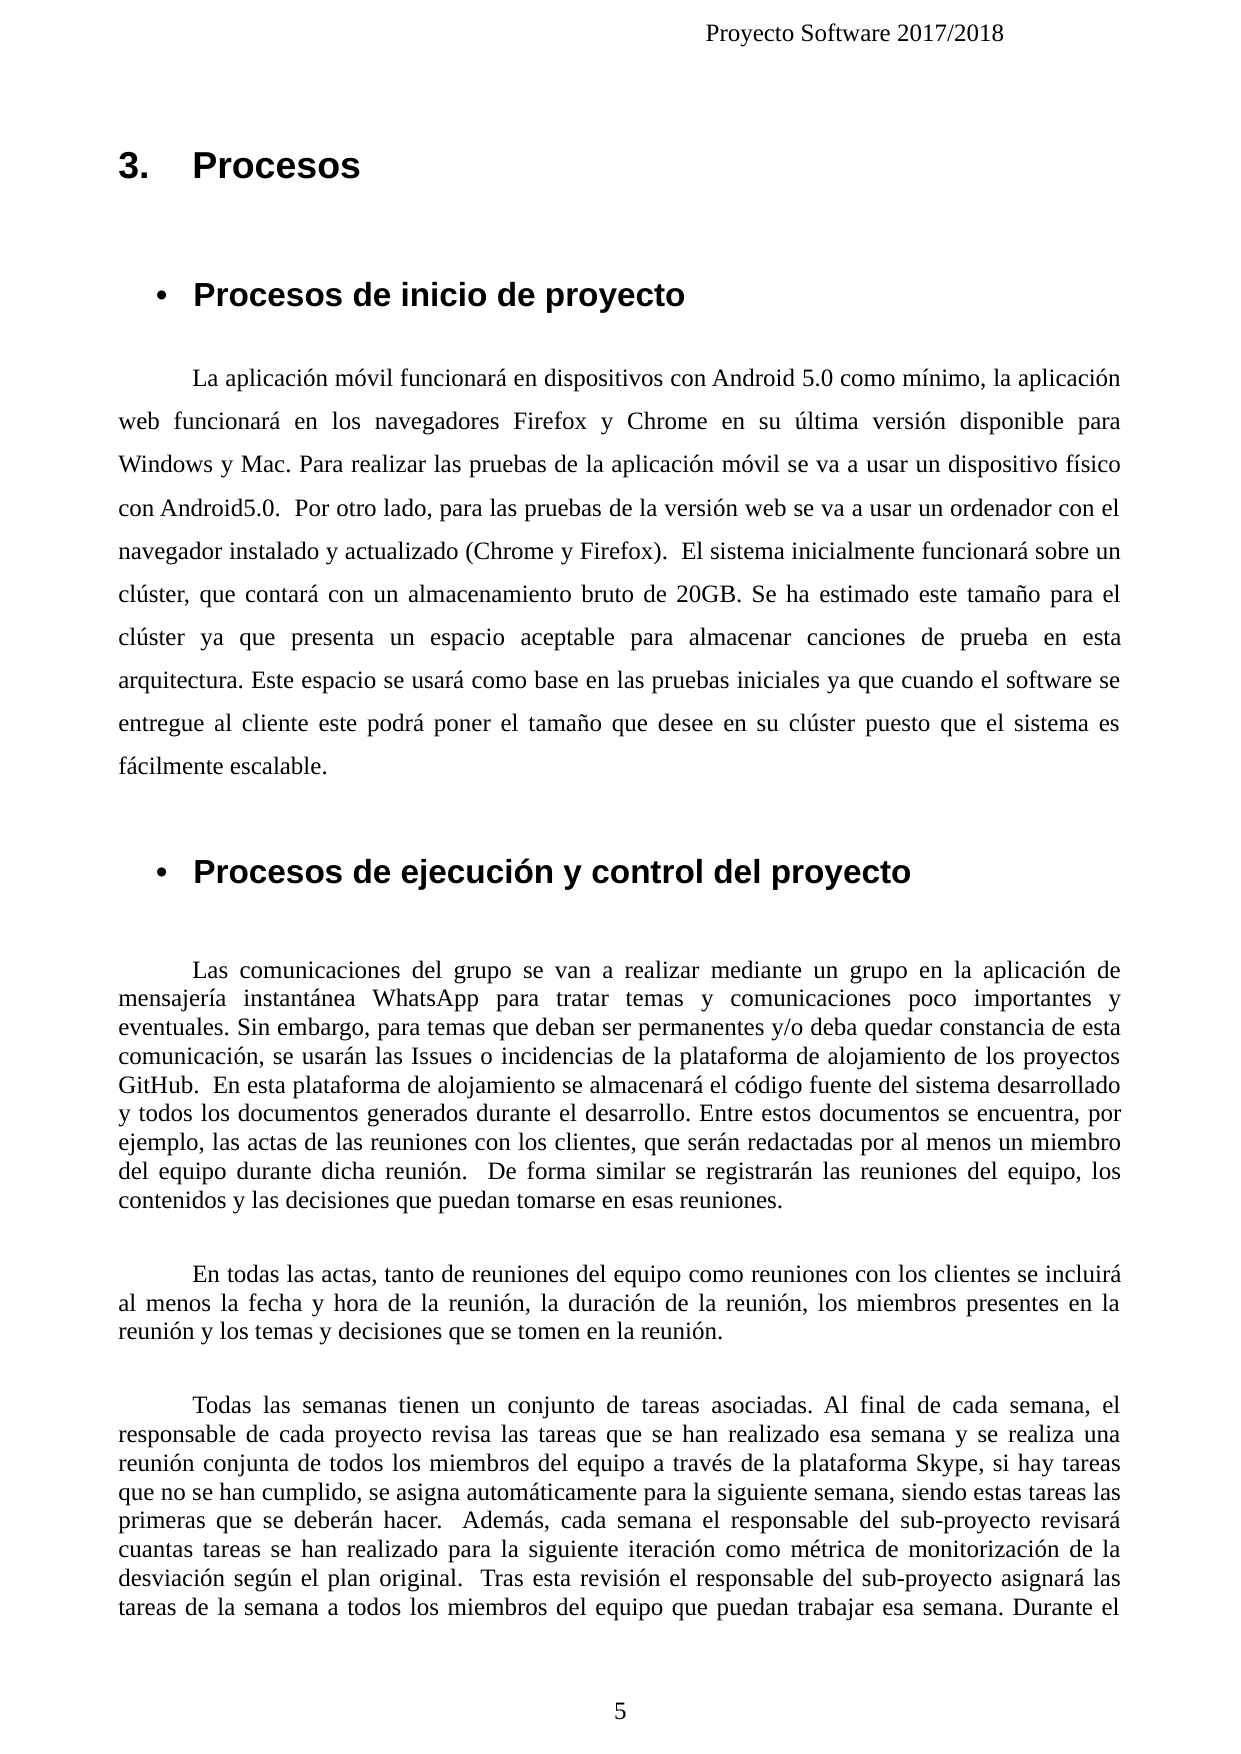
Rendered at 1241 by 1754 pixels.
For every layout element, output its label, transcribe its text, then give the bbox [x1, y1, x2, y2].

text En todas las actas, tanto de reuniones del equipo como reuniones con los clientes se incluirá al menos la fecha y hora de la reunión, la duración de la reunión, los miembros presentes en la reunión y los temas y decisiones que se tomen en la reunión. [118, 1259, 1122, 1345]
subtitle Procesos de ejecución y control del proyecto [156, 852, 1122, 891]
subtitle Procesos [118, 143, 1122, 186]
text La aplicación móvil funcionará en dispositivos con Android 5.0 como mínimo, la aplicación web funcionará en los navegadores Firefox y Chrome en su última versión disponible para Windows y Mac. Para realizar las pruebas de la aplicación móvil se va a usar un dispositivo físico con Android5.0. Por otro lado, para las pruebas de la versión web se va a usar un ordenador con el navegador instalado y actualizado (Chrome y Firefox). El sistema inicialmente funcionará sobre un clúster, que contará con un almacenamiento bruto de 20GB. Se ha estimado este tamaño para el clúster ya que presenta un espacio aceptable para almacenar canciones de prueba en esta arquitectura. Este espacio se usará como base en las pruebas iniciales ya que cuando el software se entregue al cliente este podrá poner el tamaño que desee en su clúster puesto que el sistema es fácilmente escalable. [118, 363, 1122, 780]
subtitle Procesos de inicio de proyecto [156, 275, 1122, 314]
text Las comunicaciones del grupo se van a realizar mediante un grupo en la aplicación de mensajería instantánea WhatsApp para tratar temas y comunicaciones poco importantes y eventuales. Sin embargo, para temas que deban ser permanentes y/o deba quedar constancia de esta comunicación, se usarán las Issues o incidencias de la plataforma de alojamiento de los proyectos GitHub. En esta plataforma de alojamiento se almacenará el código fuente del sistema desarrollado y todos los documentos generados durante el desarrollo. Entre estos documentos se encuentra, por ejemplo, las actas de las reuniones con los clientes, que serán redactadas por al menos un miembro del equipo durante dicha reunión. De forma similar se registrarán las reuniones del equipo, los contenidos y las decisiones que puedan tomarse en esas reuniones. [118, 955, 1122, 1213]
text Todas las semanas tienen un conjunto de tareas asociadas. Al final de cada semana, el responsable de cada proyecto revisa las tareas que se han realizado esa semana y se realiza una reunión conjunta de todos los miembros del equipo a través de la plataforma Skype, si hay tareas que no se han cumplido, se asigna automáticamente para la siguiente semana, siendo estas tareas las primeras que se deberán hacer. Además, cada semana el responsable del sub-proyecto revisará cuantas tareas se han realizado para la siguiente iteración como métrica de monitorización de la desviación según el plan original. Tras esta revisión el responsable del sub-proyecto asignará las tareas de la semana a todos los miembros del equipo que puedan trabajar esa semana. Durante el [118, 1391, 1122, 1621]
